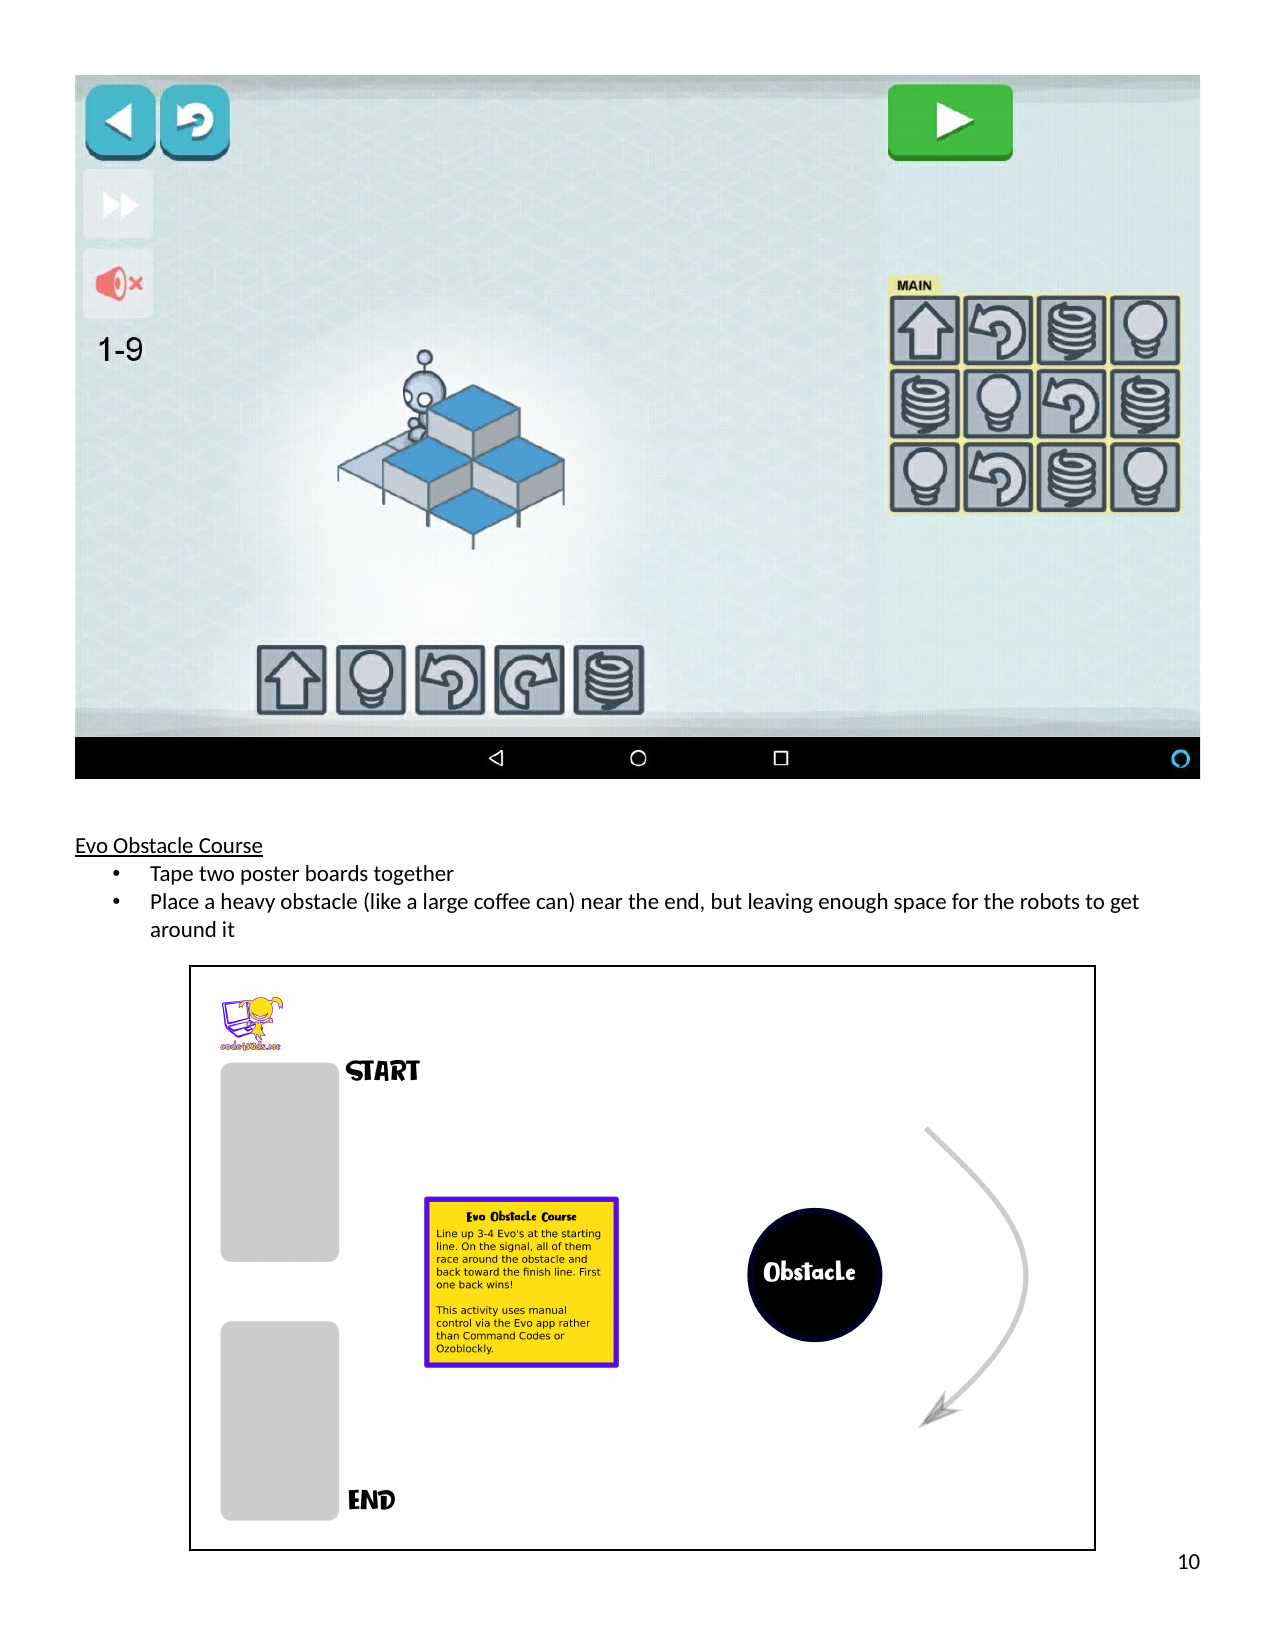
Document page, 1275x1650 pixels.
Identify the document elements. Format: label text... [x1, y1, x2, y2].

list Tape two poster boards together [112, 859, 1200, 887]
list Place a heavy obstacle (like a large coffee can) near the end, but leaving enough space for the robots to get around it [112, 887, 1200, 943]
subtitle Evo Obstacle Course [75, 831, 1200, 859]
picture [75, 75, 1200, 779]
picture [194, 969, 1092, 1547]
